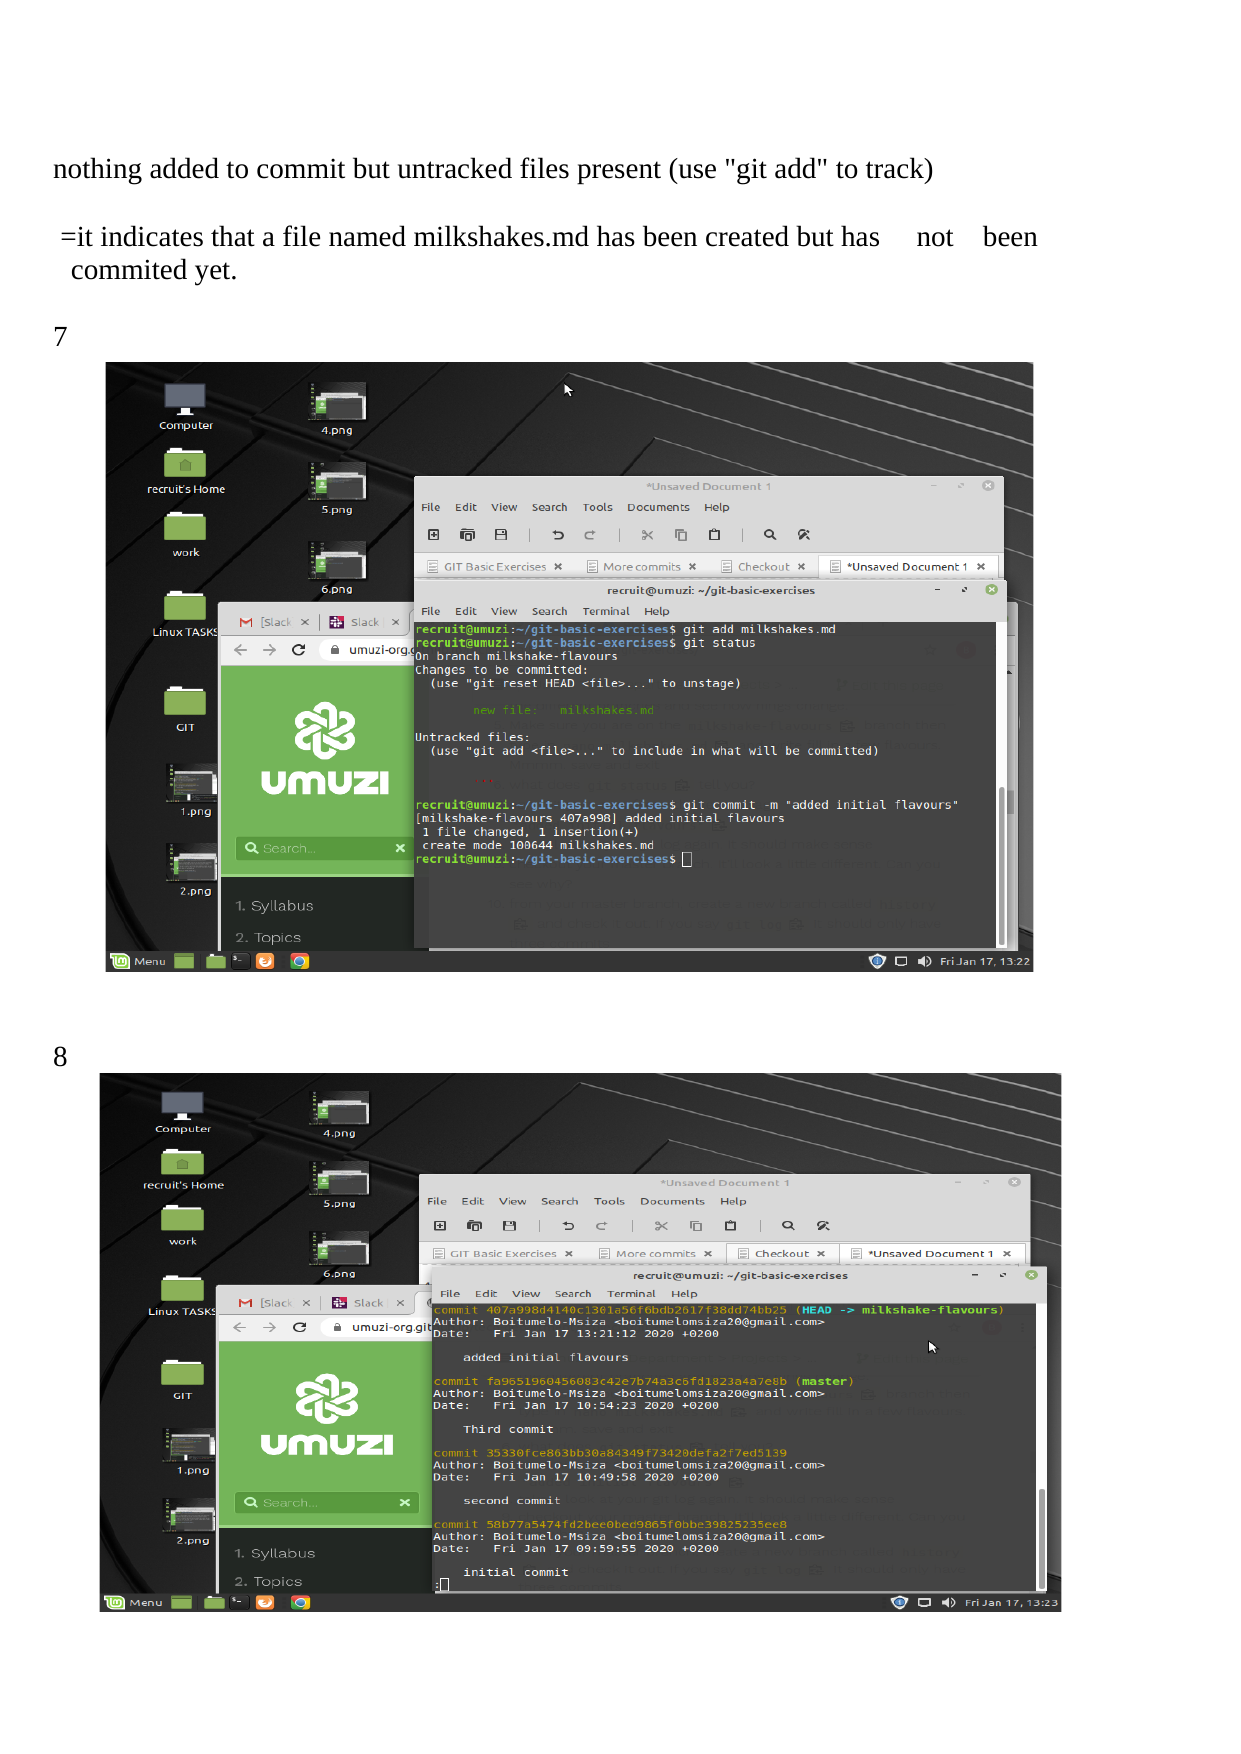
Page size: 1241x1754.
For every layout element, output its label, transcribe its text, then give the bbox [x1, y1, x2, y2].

picture [99, 1073, 1062, 1612]
picture [105, 362, 1034, 972]
text 8 [53, 1039, 1123, 1072]
text =it indicates that a file named milkshakes.md has been created but has not been commited yet. [53, 219, 1123, 286]
text nothing added to commit but untracked files present (use "git add" to track) [53, 152, 1123, 185]
text 7 [53, 319, 1123, 353]
